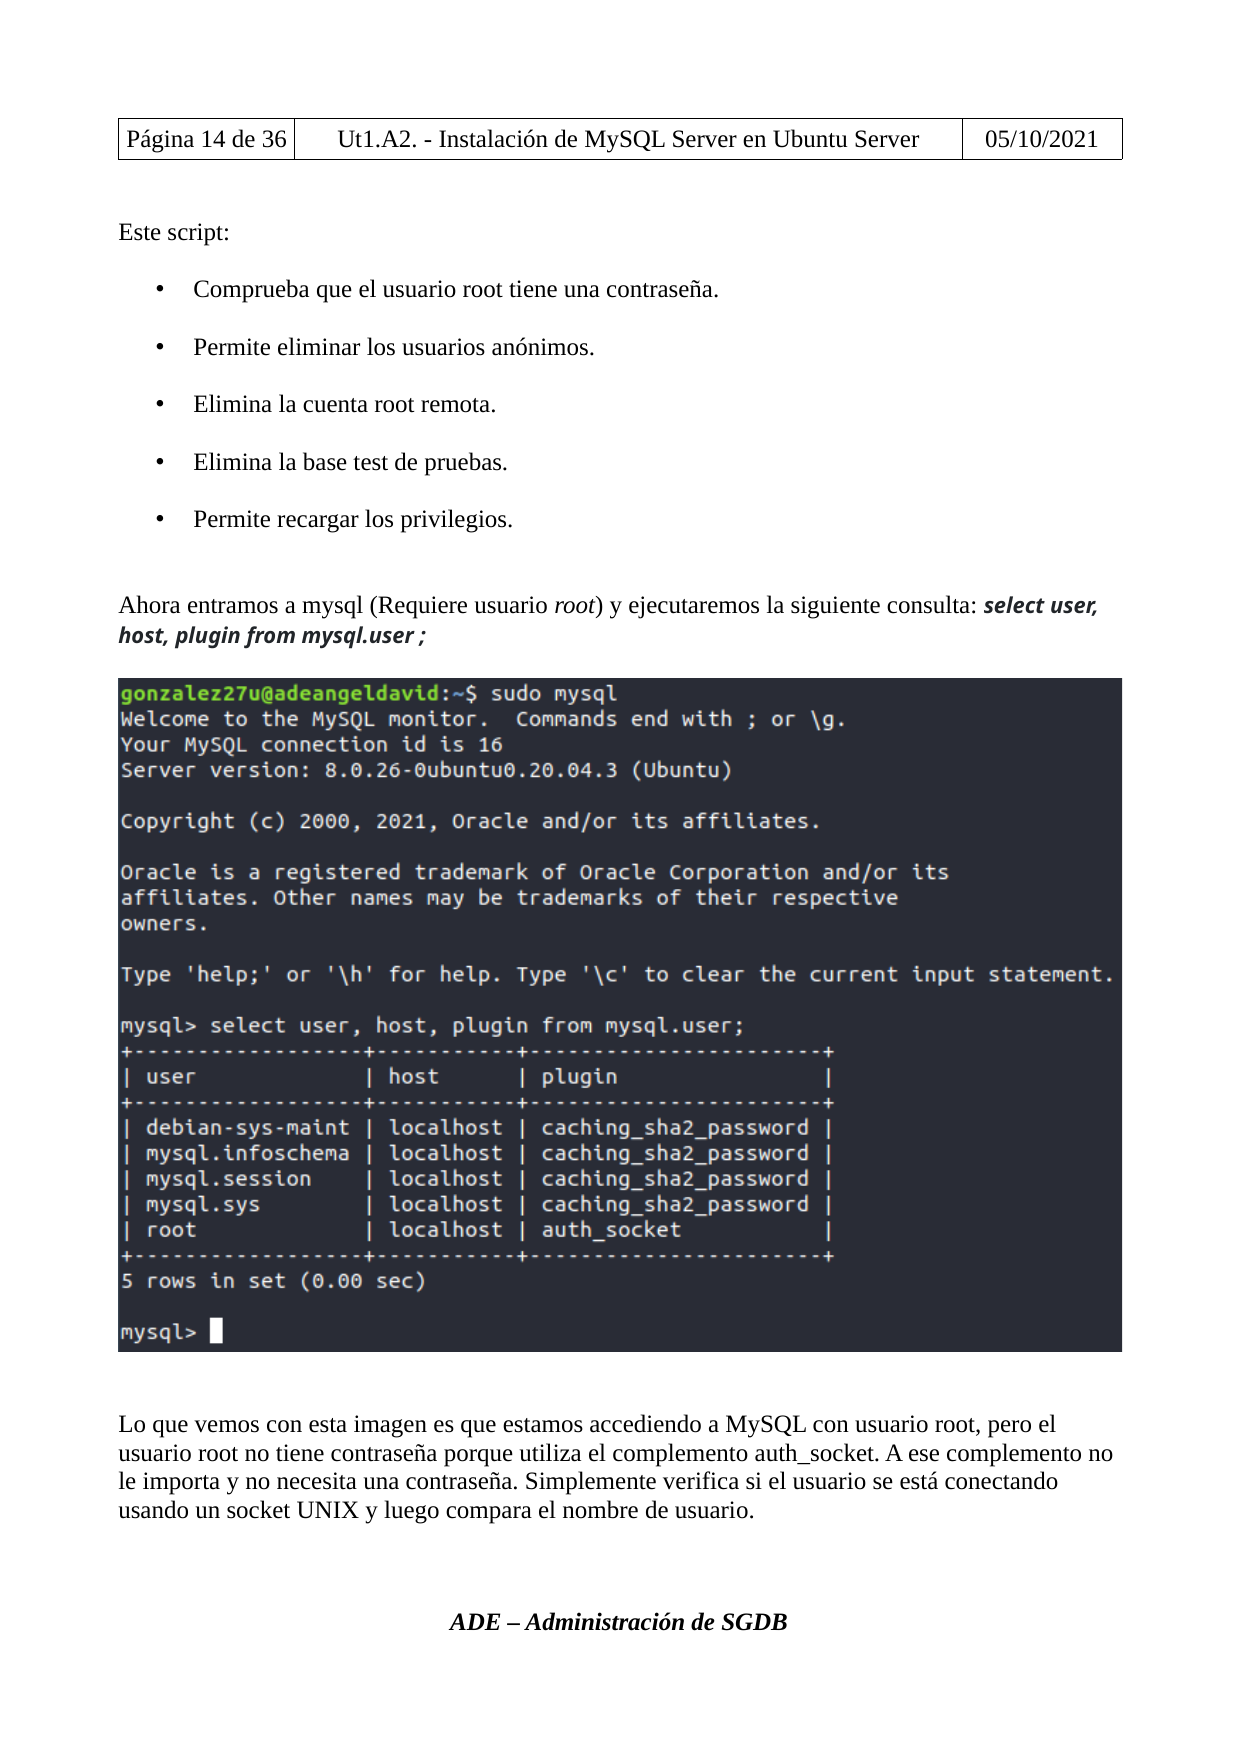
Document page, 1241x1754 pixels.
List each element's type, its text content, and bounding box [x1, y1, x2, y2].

list Permite eliminar los usuarios anónimos. [156, 332, 1122, 361]
list Comprueba que el usuario root tiene una contraseña. [156, 274, 1122, 303]
text Ahora entramos a mysql (Requiere usuario root) y ejecutaremos la siguiente consulta: select user, host, plugin from mysql.user ; [118, 591, 1122, 650]
list Elimina la base test de pruebas. [156, 447, 1122, 476]
picture [118, 678, 1123, 1352]
text Lo que vemos con esta imagen es que estamos accediendo a MySQL con usuario root, pero el usuario root no tiene contraseña porque utiliza el complemento auth_socket. A ese complemento no le importa y no necesita una contraseña. Simplemente verifica si el usuario se está conectando usando un socket UNIX y luego compara el nombre de usuario. [118, 1409, 1122, 1524]
list Elimina la cuenta root remota. [156, 389, 1122, 418]
list Permite recargar los privilegios. [156, 504, 1122, 533]
text Este script: [118, 217, 1122, 246]
